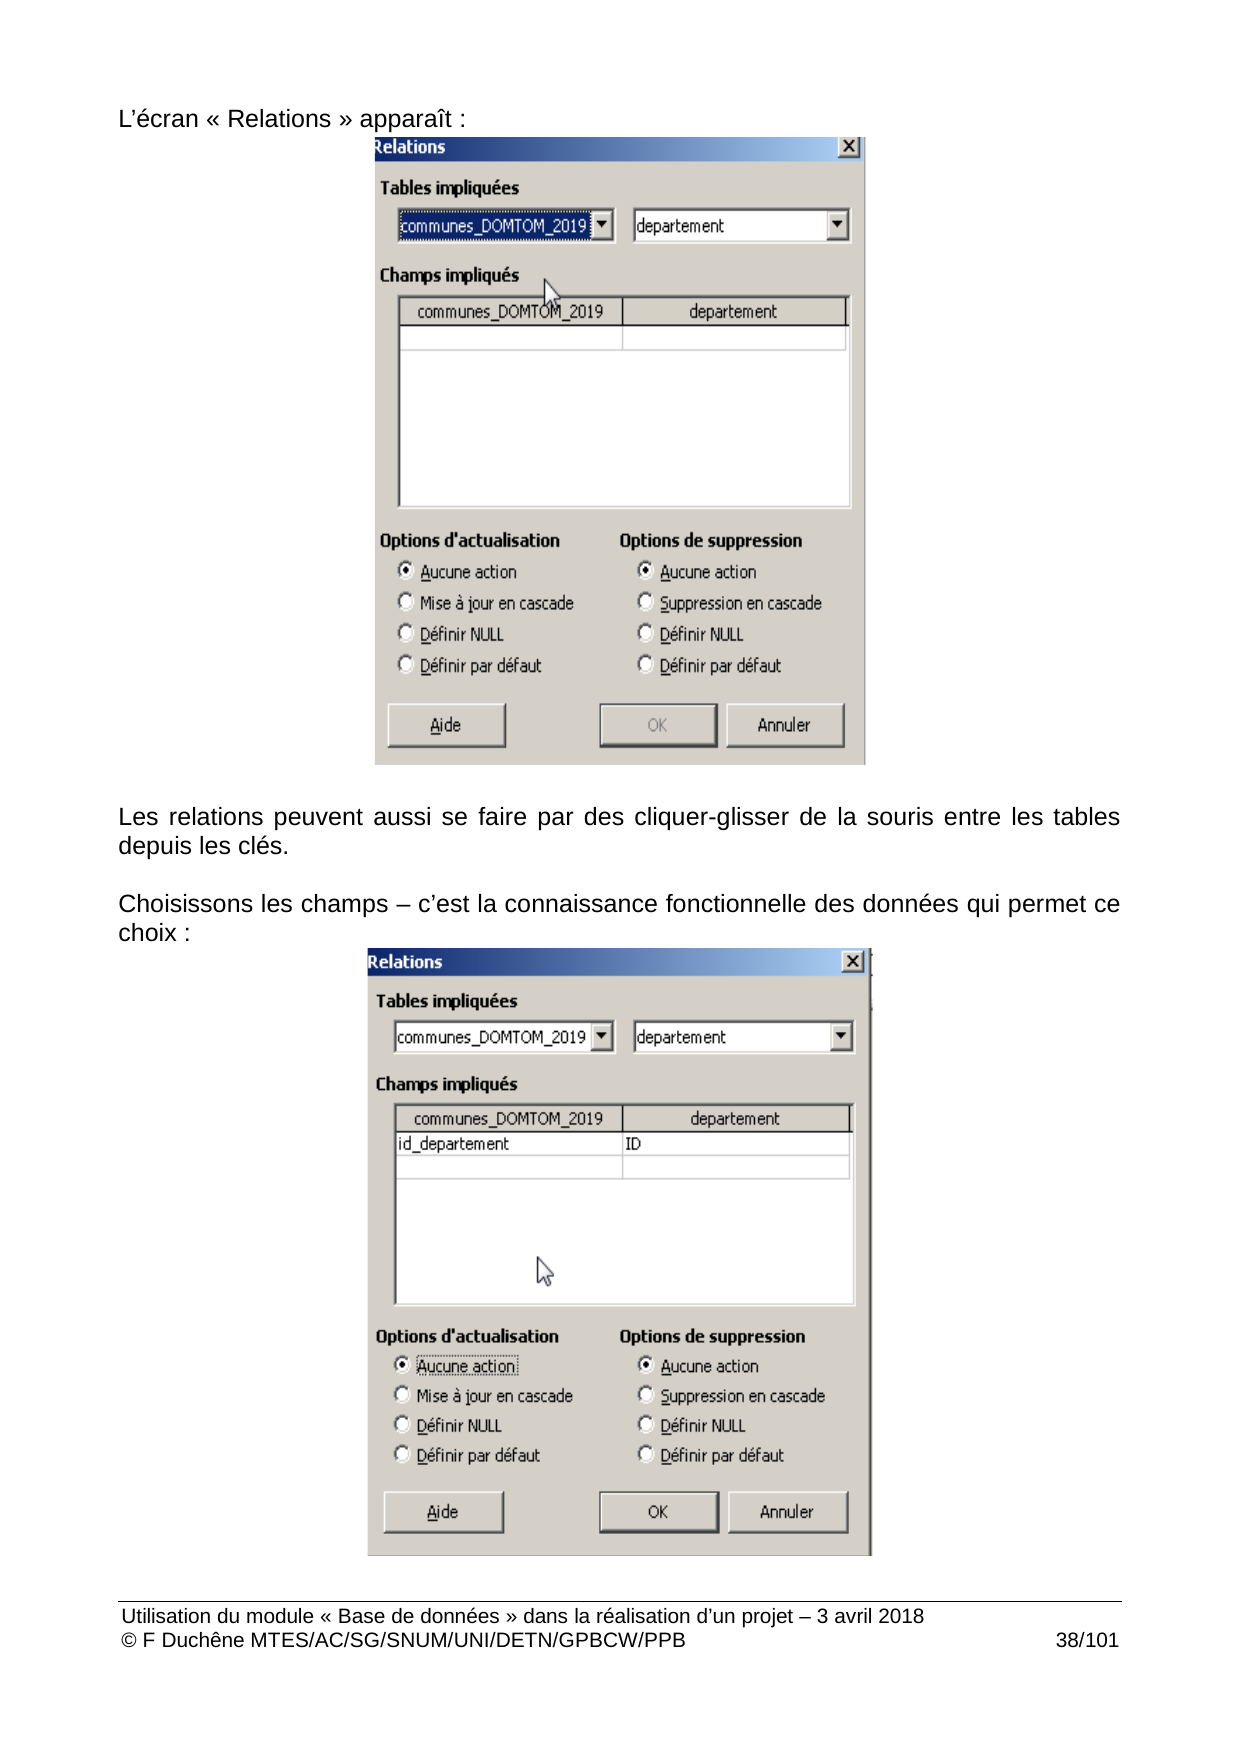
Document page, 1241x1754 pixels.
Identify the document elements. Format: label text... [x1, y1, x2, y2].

text Choisissons les champs – c’est la connaissance fonctionnelle des données qui permet ce choix : [118, 889, 1122, 947]
text L’écran « Relations » apparaît : [118, 104, 1122, 133]
text Les relations peuvent aussi se faire par des cliquer-glisser de la souris entre les tables depuis les clés. [118, 802, 1122, 860]
